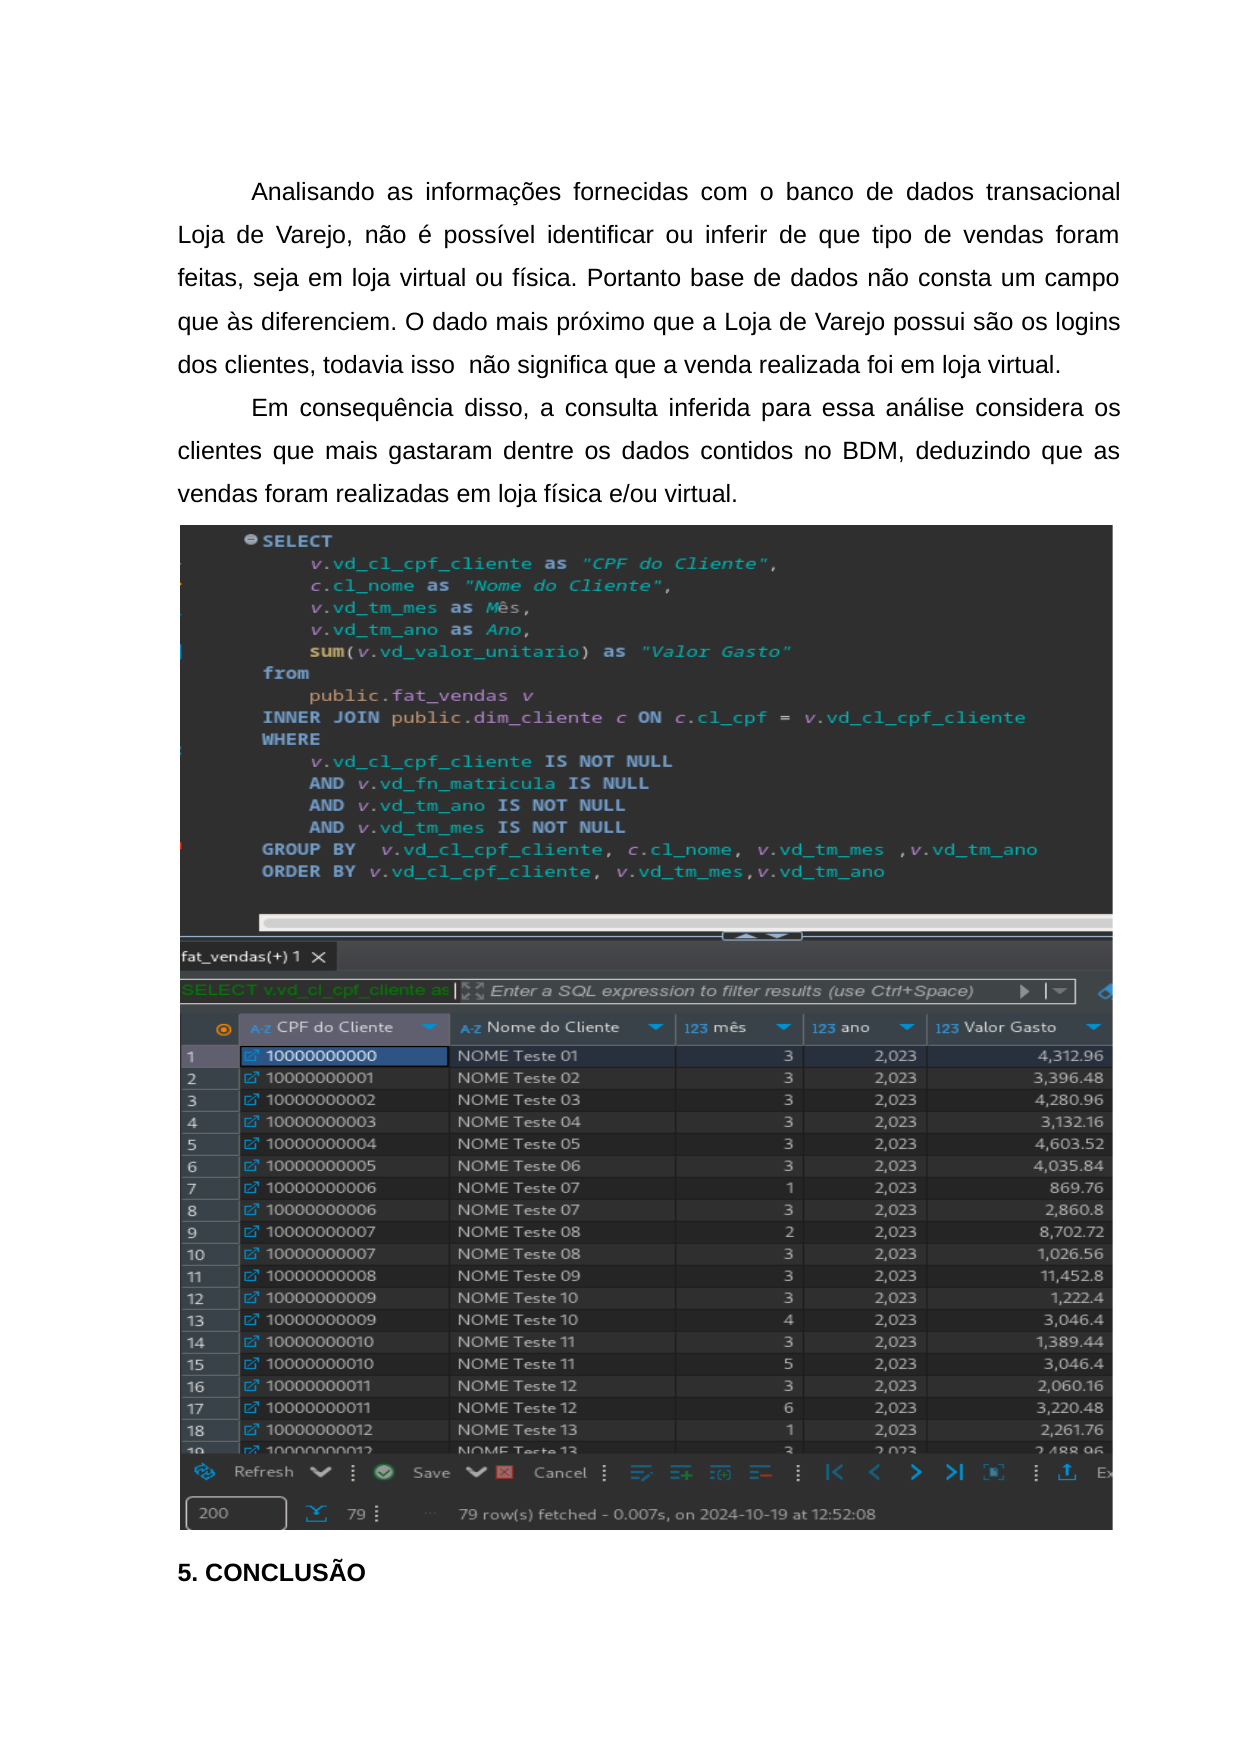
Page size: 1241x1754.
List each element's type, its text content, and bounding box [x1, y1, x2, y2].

text Analisando as informações fornecidas com o banco de dados transacional Loja de Varejo, não é possível identificar ou inferir de que tipo de vendas foram feitas, seja em loja virtual ou física. Portanto base de dados não consta um campo que às diferenciem. O dado mais próximo que a Loja de Varejo possui são os logins dos clientes, todavia isso não significa que a venda realizada foi em loja virtual. [177, 177, 1122, 378]
text 5. CONCLUSÃO [177, 522, 1122, 1587]
text Em consequência disso, a consulta inferida para essa análise considera os clientes que mais gastaram dentre os dados contidos no BDM, deduzindo que as vendas foram realizadas em loja física e/ou virtual. [177, 393, 1122, 508]
picture [180, 525, 1113, 1530]
